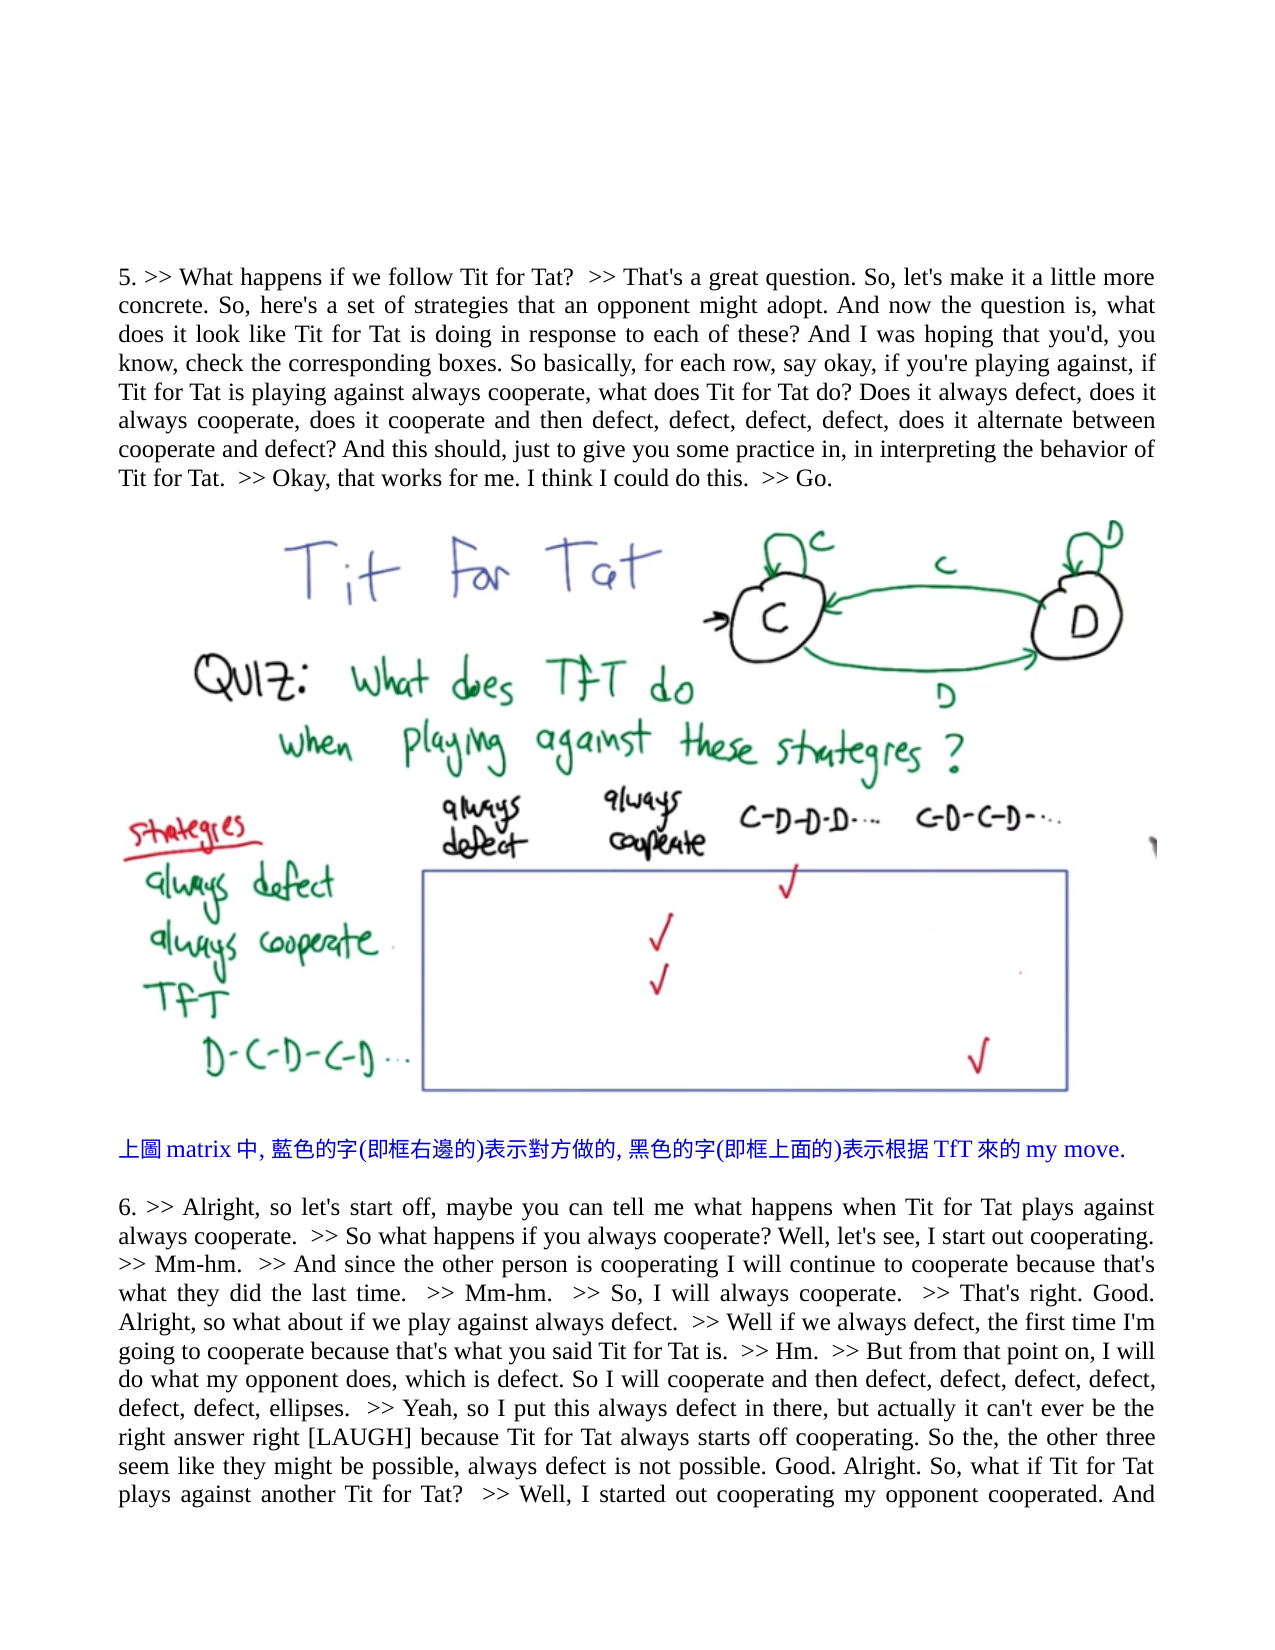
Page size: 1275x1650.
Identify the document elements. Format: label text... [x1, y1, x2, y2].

text 5. >> What happens if we follow Tit for Tat? >> That's a great question. So, let's make it a little more concrete. So, here's a set of strategies that an opponent might adopt. And now the question is, what does it look like Tit for Tat is doing in response to each of these? And I was hoping that you'd, you know, check the corresponding boxes. So basically, for each row, say okay, if you're playing against, if Tit for Tat is playing against always cooperate, what does Tit for Tat do? Does it always defect, does it always cooperate, does it cooperate and then defect, defect, defect, defect, does it alternate between cooperate and defect? And this should, just to give you some practice in, in interpreting the behavior of Tit for Tat. >> Okay, that works for me. I think I could do this. >> Go. [118, 262, 1157, 492]
picture [118, 520, 1157, 1103]
text 上圖matrix中, 藍色的字(即框右邊的)表示對方做的, 黑色的字(即框上面的)表示根据TfT來的my move. [118, 1132, 1157, 1163]
text 6. >> Alright, so let's start off, maybe you can tell me what happens when Tit for Tat plays against always cooperate. >> So what happens if you always cooperate? Well, let's see, I start out cooperating. >> Mm-hm. >> And since the other person is cooperating I will continue to cooperate because that's what they did the last time. >> Mm-hm. >> So, I will always cooperate. >> That's right. Good. Alright, so what about if we play against always defect. >> Well if we always defect, the first time I'm going to cooperate because that's what you said Tit for Tat is. >> Hm. >> But from that point on, I will do what my opponent does, which is defect. So I will cooperate and then defect, defect, defect, defect, defect, defect, ellipses. >> Yeah, so I put this always defect in there, but actually it can't ever be the right answer right [LAUGH] because Tit for Tat always starts off cooperating. So the, the other three seem like they might be possible, always defect is not possible. Good. Alright. So, what if Tit for Tat plays against another Tit for Tat? >> Well, I started out cooperating my opponent cooperated. And [118, 1192, 1157, 1508]
